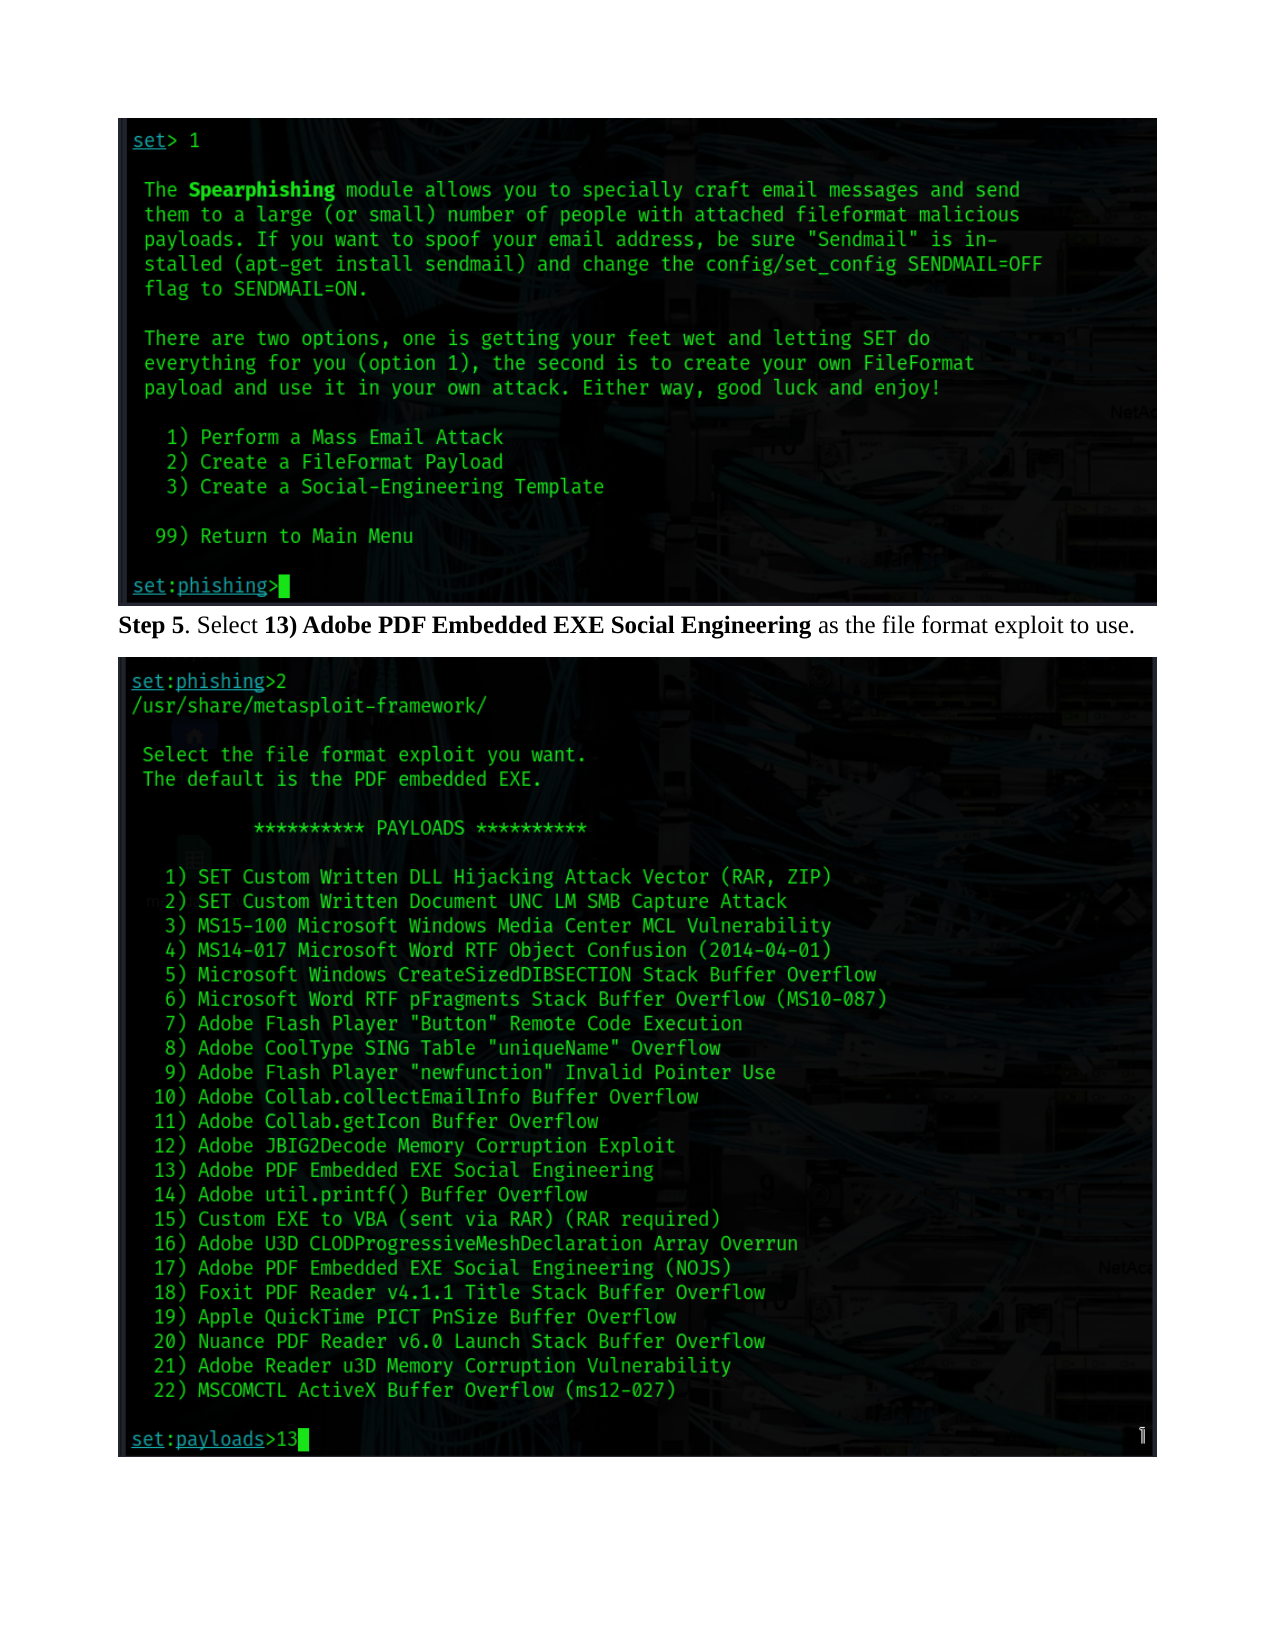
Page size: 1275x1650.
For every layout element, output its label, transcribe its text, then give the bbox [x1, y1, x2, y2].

picture [118, 657, 1157, 1457]
text Step 5. Select 13) Adobe PDF Embedded EXE Social Engineering as the file format exploit to use. [118, 606, 1157, 638]
picture [118, 118, 1157, 606]
